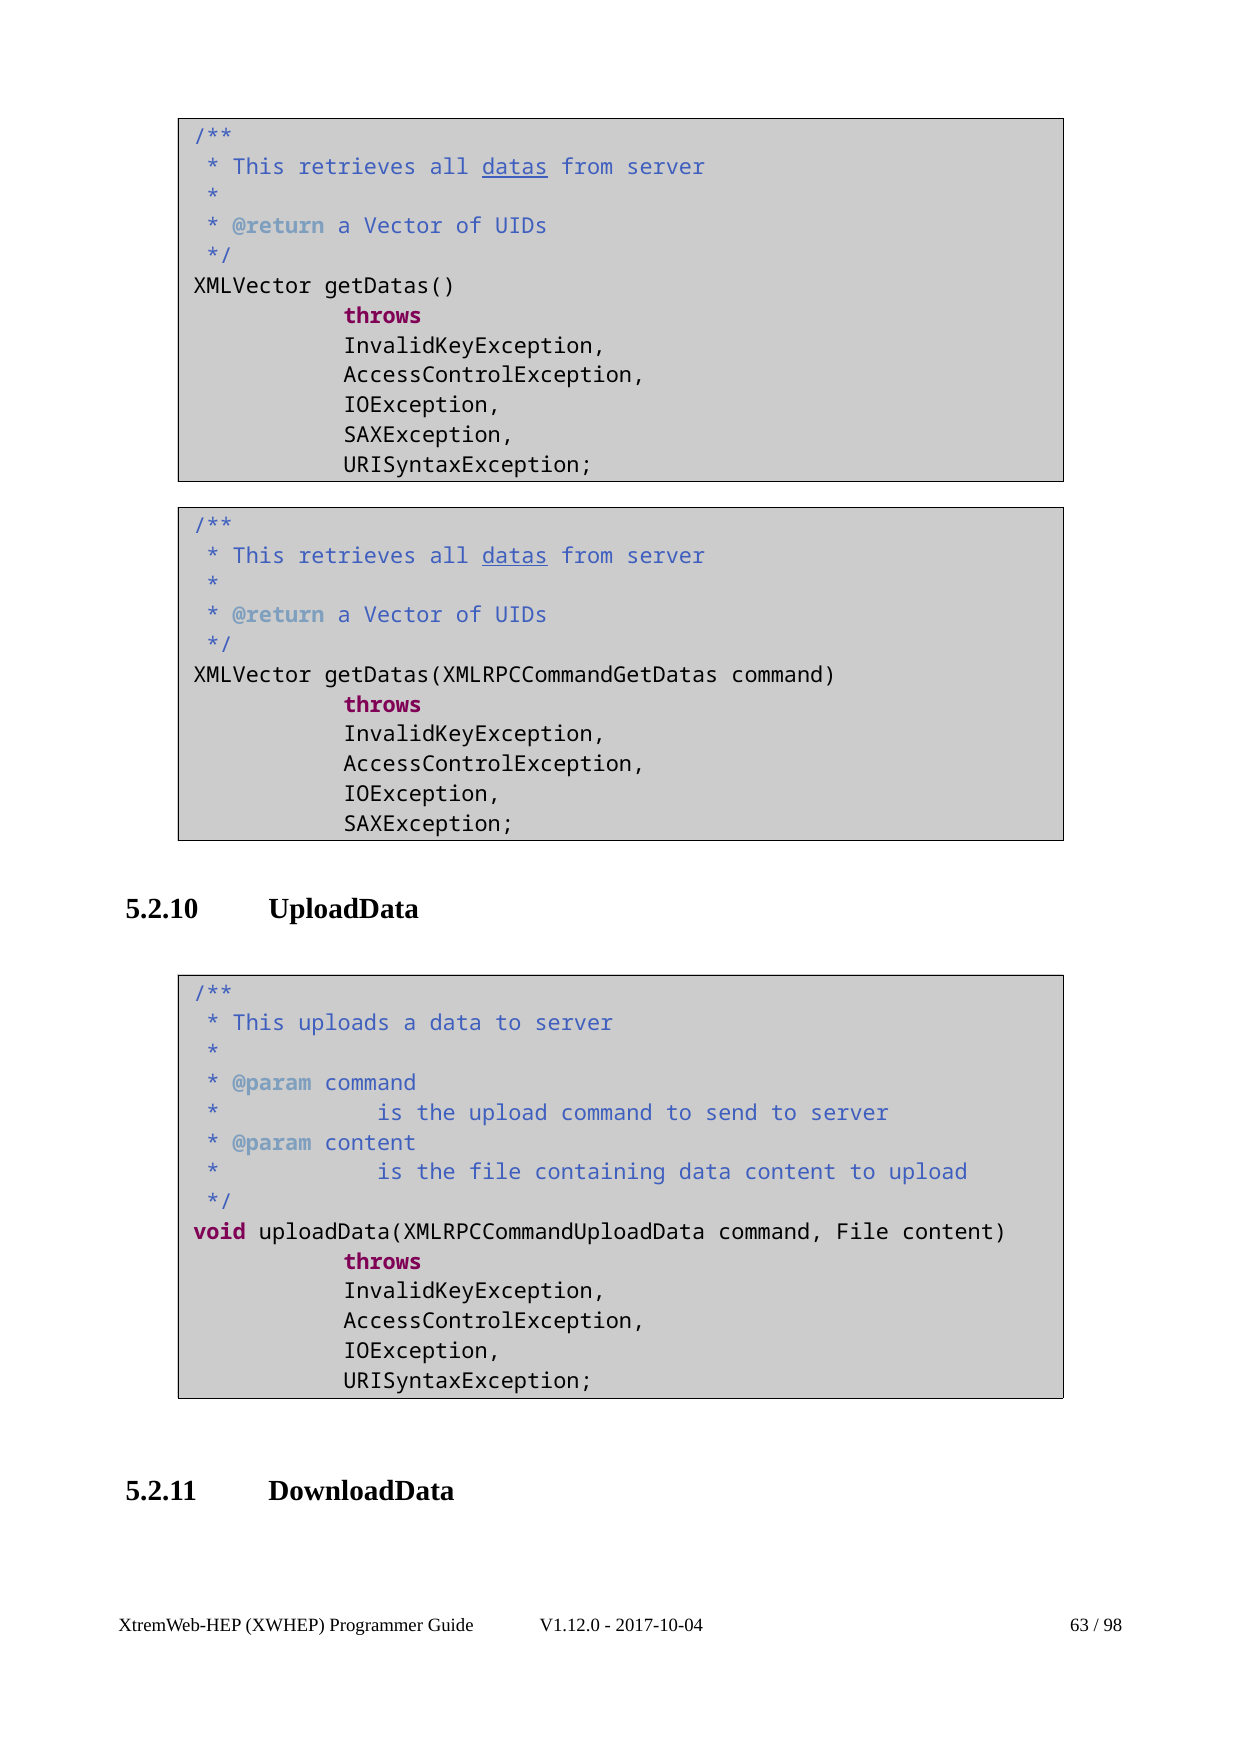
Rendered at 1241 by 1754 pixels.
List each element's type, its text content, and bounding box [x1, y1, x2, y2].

text * This retrieves all datas from server [179, 148, 1063, 178]
text * [179, 178, 1063, 207]
text */ [179, 1183, 1063, 1213]
text * @return a Vector of UIDs [179, 207, 1063, 237]
text URISyntaxException; [179, 1362, 1063, 1398]
text InvalidKeyException, [179, 715, 1063, 745]
text XMLVector getDatas() [179, 267, 1063, 297]
text InvalidKeyException, [179, 327, 1063, 356]
text * is the upload command to send to server [179, 1094, 1063, 1123]
text SAXException; [179, 805, 1063, 840]
text /** [179, 508, 1063, 537]
text * [179, 566, 1063, 596]
text /** [179, 976, 1063, 1004]
text */ [179, 237, 1063, 267]
text * is the file containing data content to upload [179, 1153, 1063, 1183]
text void uploadData(XMLRPCCommandUploadData command, File content) [179, 1213, 1063, 1243]
text throws [179, 1243, 1063, 1272]
text URISyntaxException; [179, 446, 1063, 481]
text SAXException, [179, 416, 1063, 446]
text AccessControlException, [179, 356, 1063, 386]
text * @return a Vector of UIDs [179, 596, 1063, 626]
subtitle DownloadData [118, 1473, 1122, 1507]
text * This uploads a data to server [179, 1004, 1063, 1034]
text */ [179, 626, 1063, 656]
subtitle UploadData [118, 891, 1122, 924]
text throws [179, 297, 1063, 327]
text AccessControlException, [179, 745, 1063, 775]
text IOException, [179, 1332, 1063, 1362]
text * [179, 1034, 1063, 1064]
text XMLVector getDatas(XMLRPCCommandGetDatas command) [179, 656, 1063, 686]
text throws [179, 686, 1063, 715]
text AccessControlException, [179, 1302, 1063, 1332]
text InvalidKeyException, [179, 1272, 1063, 1302]
text /** [179, 119, 1063, 148]
text IOException, [179, 386, 1063, 416]
text * @param command [179, 1064, 1063, 1094]
text IOException, [179, 775, 1063, 805]
text * @param content [179, 1123, 1063, 1153]
text * This retrieves all datas from server [179, 537, 1063, 566]
